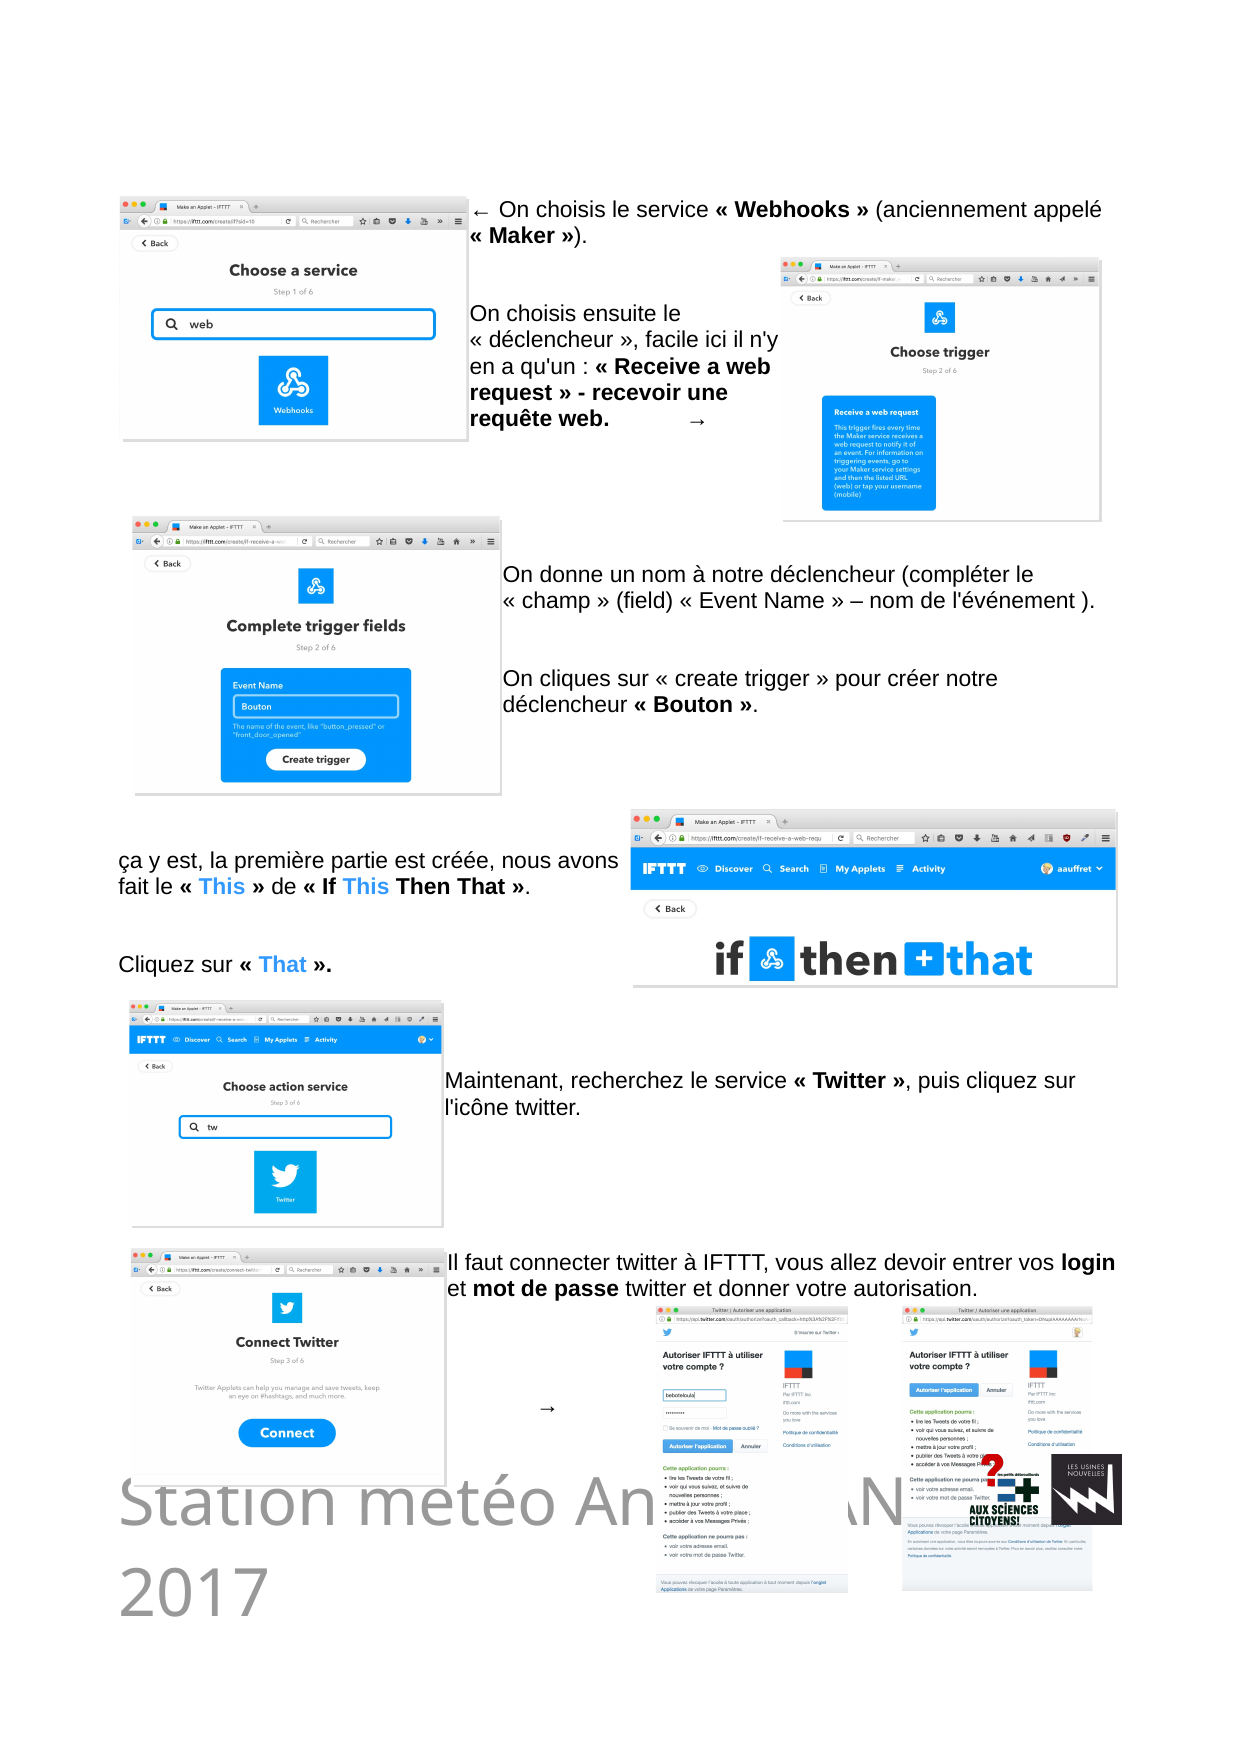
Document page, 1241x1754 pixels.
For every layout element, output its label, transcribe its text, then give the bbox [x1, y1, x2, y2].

text On cliques sur « create trigger » pour créer notre déclencheur « Bouton ». [502, 665, 1122, 717]
text ← On choisis le service « Webhooks » (anciennement appelé « Maker »). [467, 196, 1122, 248]
picture [902, 1306, 1122, 1591]
picture [630, 809, 1116, 985]
picture [780, 257, 1099, 520]
picture [119, 196, 467, 439]
text ça y est, la première partie est créée, nous avons fait le « This » de « If This Then That ». [118, 847, 630, 899]
picture [655, 1306, 848, 1593]
text Maintenant, recherchez le service « Twitter », puis cliquez sur l'icône twitter. [444, 1067, 1122, 1120]
text On donne un nom à notre déclencheur (compléter le « champ » (field) « Event Name » – nom de l'événement ). [502, 561, 1122, 613]
picture [132, 516, 500, 793]
text Cliquez sur « That ». [118, 951, 630, 977]
text [1102, 300, 1122, 432]
text [848, 1392, 902, 1418]
text On choisis ensuite le « déclencheur », facile ici il n'y en a qu'un : « Receive a web request » - recevoir une requête web. → [469, 300, 780, 432]
picture [129, 1000, 442, 1226]
text [118, 1392, 130, 1418]
text [1093, 1392, 1122, 1418]
text → [447, 1392, 655, 1418]
text Il faut connecter twitter à IFTTT, vous allez devoir entrer vos login et mot de passe twitter et donner votre autorisation. [444, 1249, 1122, 1302]
picture [130, 1248, 444, 1485]
